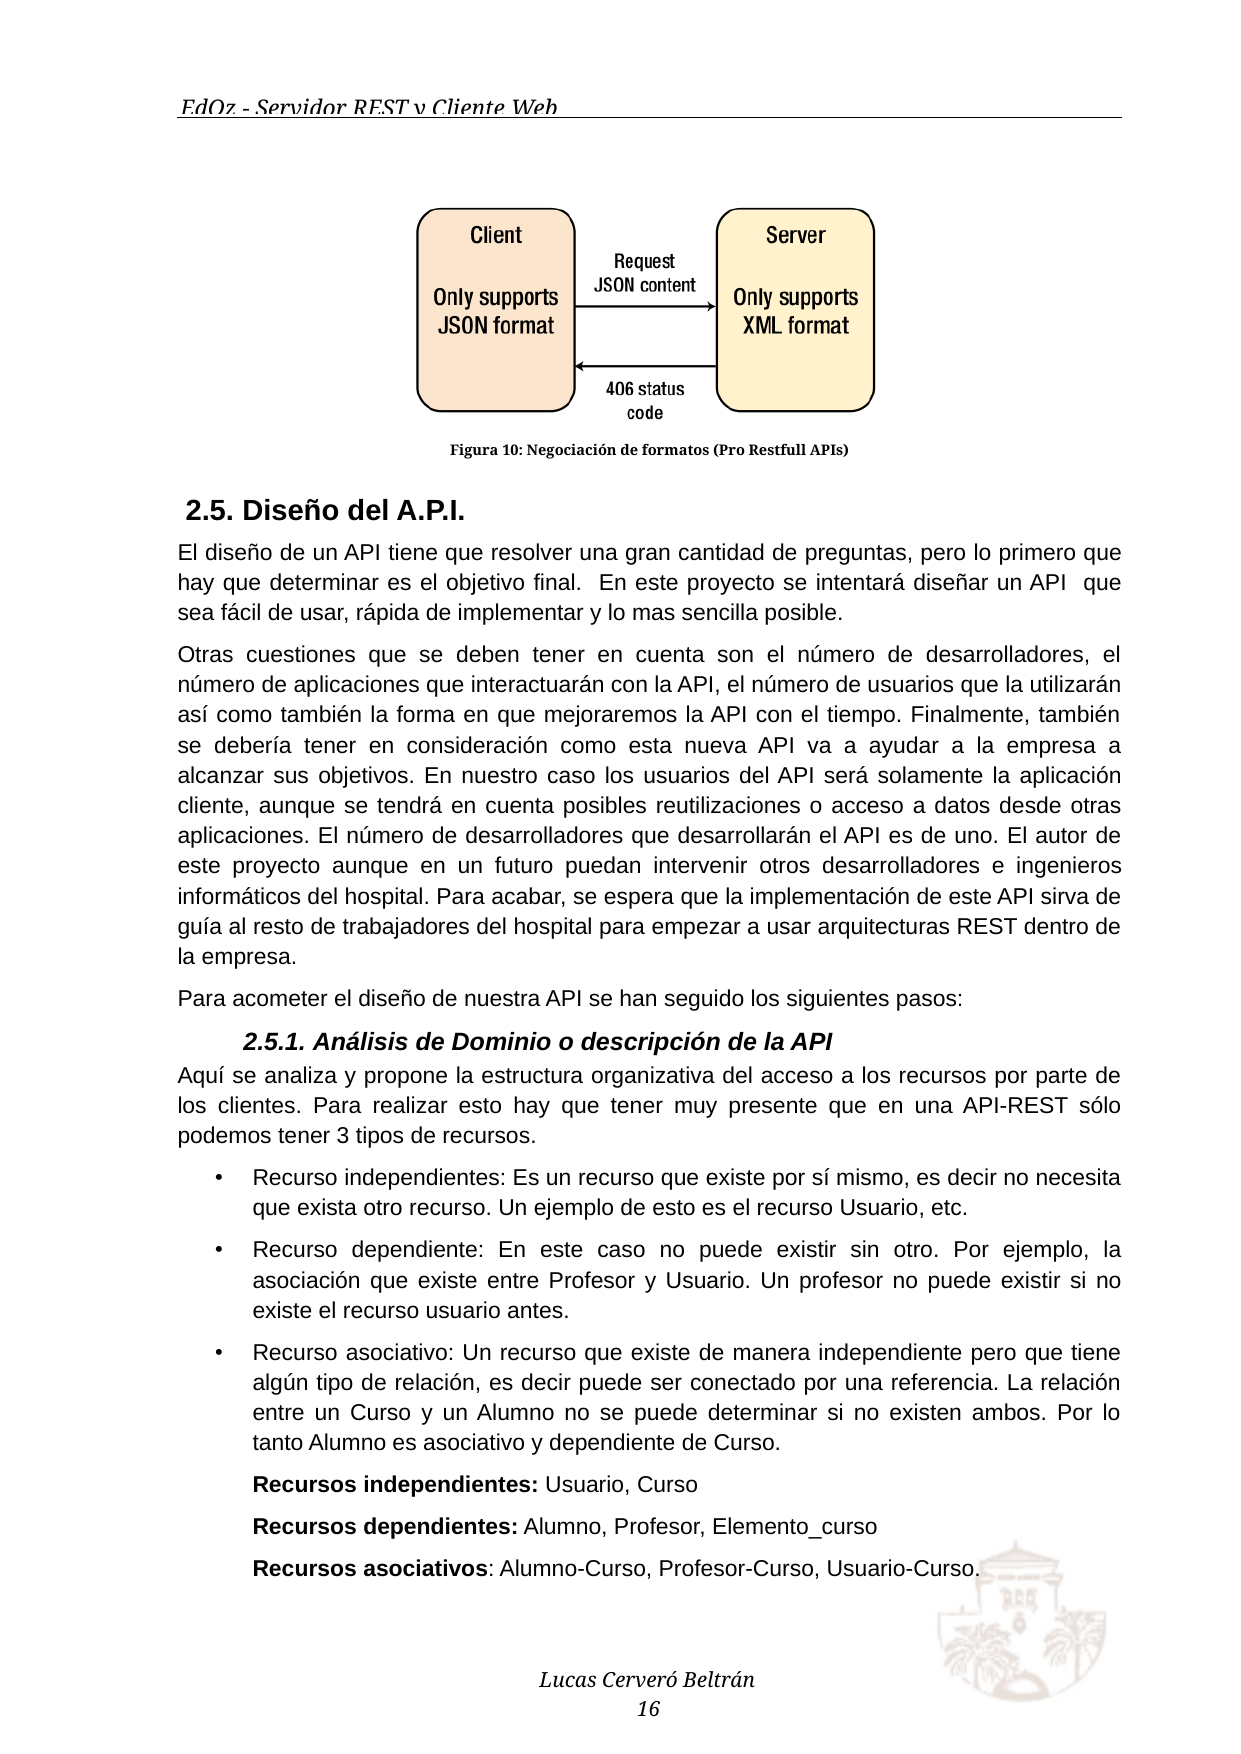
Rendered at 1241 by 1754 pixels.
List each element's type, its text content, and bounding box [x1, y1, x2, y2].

text Recursos independientes: Usuario, Curso [177, 1471, 1122, 1498]
list Análisis de Dominio o descripción de la API [177, 1027, 1122, 1056]
list Recurso independientes: Es un recurso que existe por sí mismo, es decir no necesita que exista otro recurso. Un ejemplo de esto es el recurso Usuario, etc. [215, 1164, 1122, 1221]
text Recursos dependientes: Alumno, Profesor, Elemento_curso [177, 1513, 1122, 1540]
picture [389, 189, 910, 436]
text Para acometer el diseño de nuestra API se han seguido los siguientes pasos: [177, 985, 1122, 1011]
list Diseño del A.P.I. [177, 493, 1122, 527]
text El diseño de un API tiene que resolver una gran cantidad de preguntas, pero lo primero que hay que determinar es el objetivo final. En este proyecto se intentará diseñar un API que sea fácil de usar, rápida de implementar y lo mas sencilla posible. [177, 539, 1122, 625]
list Recurso asociativo: Un recurso que existe de manera independiente pero que tiene algún tipo de relación, es decir puede ser conectado por una referencia. La relación entre un Curso y un Alumno no se puede determinar si no existen ambos. Por lo tanto Alumno es asociativo y dependiente de Curso. [215, 1339, 1122, 1456]
text Aquí se analiza y propone la estructura organizativa del acceso a los recursos por parte de los clientes. Para realizar esto hay que tener muy presente que en una API-REST sólo podemos tener 3 tipos de recursos. [177, 1062, 1122, 1148]
text Otras cuestiones que se deben tener en cuenta son el número de desarrolladores, el número de aplicaciones que interactuarán con la API, el número de usuarios que la utilizarán así como también la forma en que mejoraremos la API con el tiempo. Finalmente, también se debería tener en consideración como esta nueva API va a ayudar a la empresa a alcanzar sus objetivos. En nuestro caso los usuarios del API será solamente la aplicación cliente, aunque se tendrá en cuenta posibles reutilizaciones o acceso a datos desde otras aplicaciones. El número de desarrolladores que desarrollarán el API es de uno. El autor de este proyecto aunque en un futuro puedan intervenir otros desarrolladores e ingenieros informáticos del hospital. Para acabar, se espera que la implementación de este API sirva de guía al resto de trabajadores del hospital para empezar a usar arquitecturas REST dentro de la empresa. [177, 641, 1122, 969]
text Recursos asociativos: Alumno-Curso, Profesor-Curso, Usuario-Curso. [177, 1555, 1122, 1582]
list Recurso dependiente: En este caso no puede existir sin otro. Por ejemplo, la asociación que existe entre Profesor y Usuario. Un profesor no puede existir si no existe el recurso usuario antes. [215, 1236, 1122, 1323]
text Figura 10: Negociación de formatos (Pro Restfull APIs) [390, 436, 909, 460]
